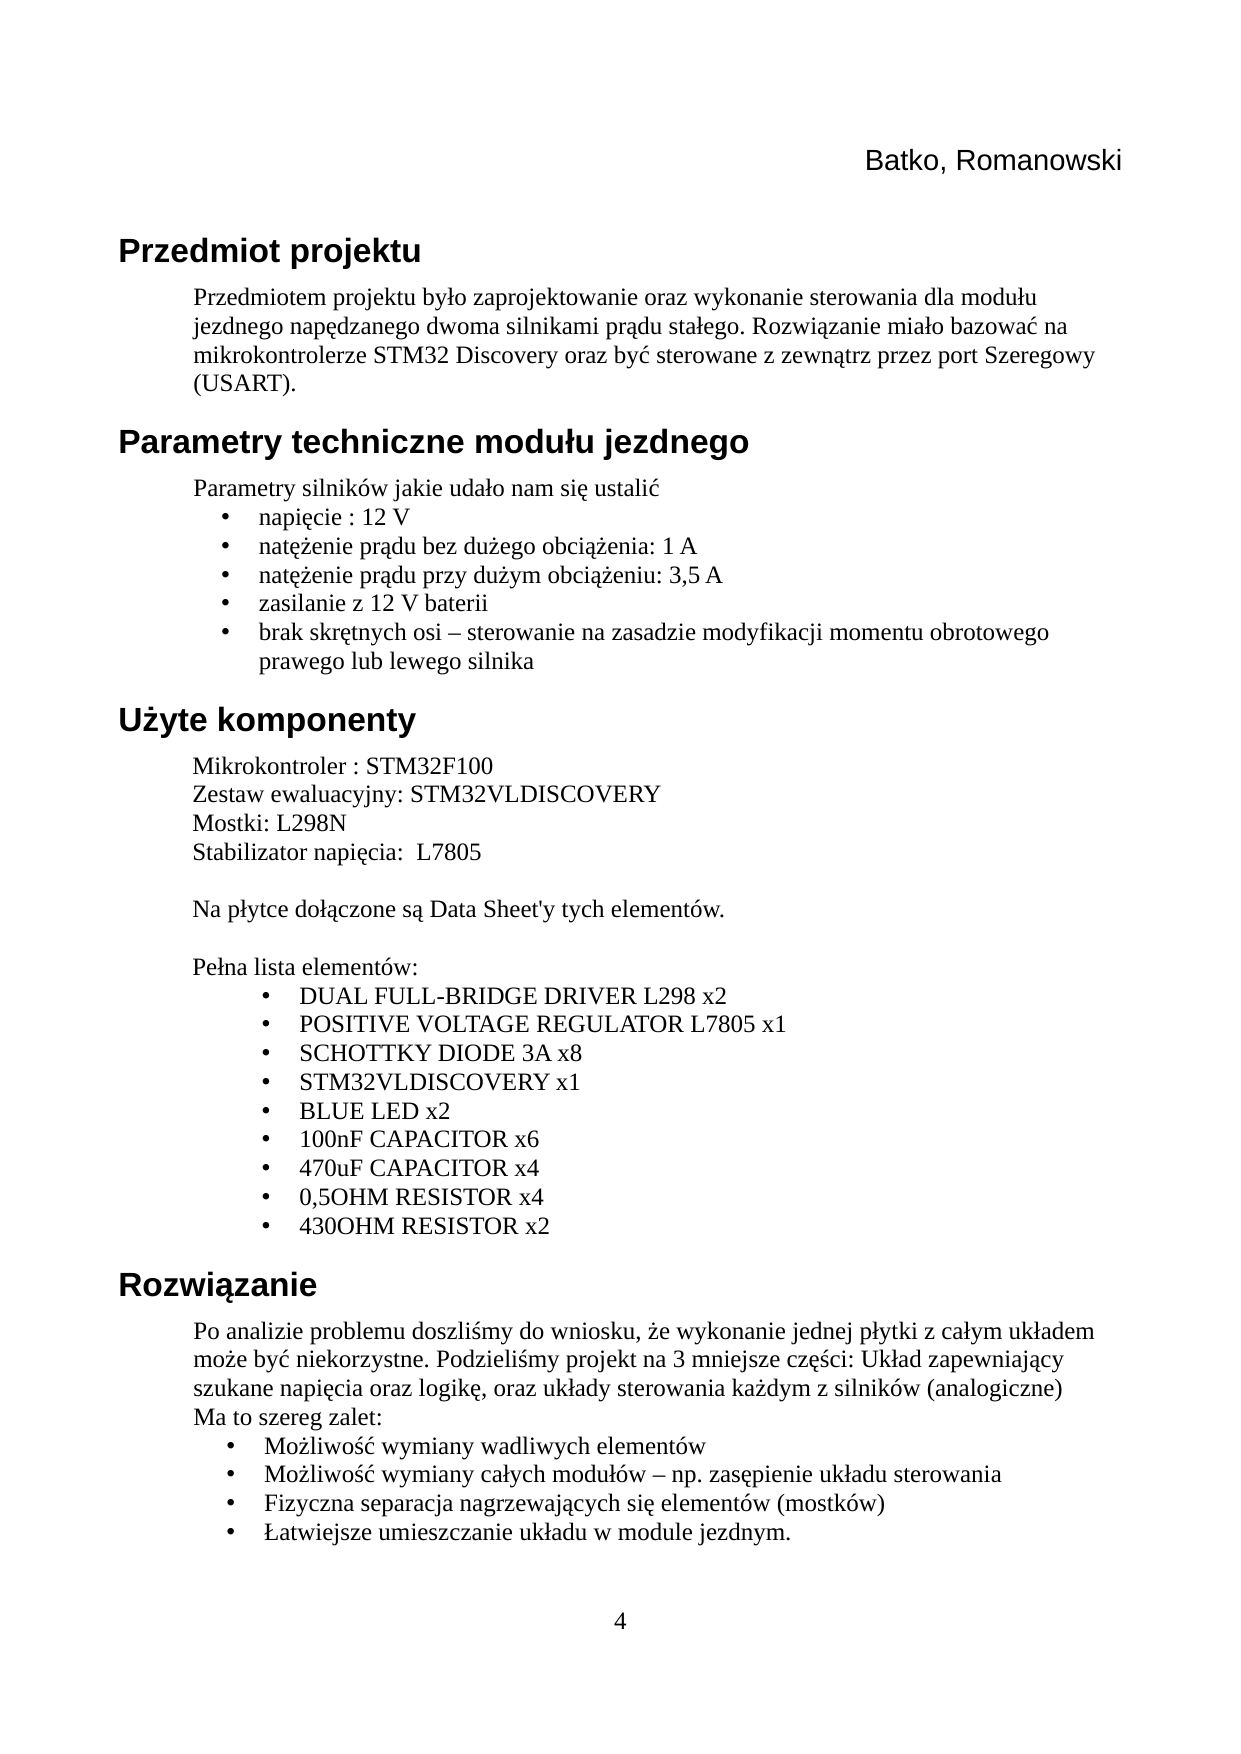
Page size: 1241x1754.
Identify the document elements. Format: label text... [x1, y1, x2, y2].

list Możliwość wymiany całych modułów – np. zasępienie układu sterowania [226, 1459, 1122, 1488]
text Pełna lista elementów: [118, 952, 1122, 981]
list natężenie prądu przy dużym obciążeniu: 3,5 A [221, 560, 1122, 588]
subtitle Przedmiot projektu [118, 231, 1122, 270]
list Fizyczna separacja nagrzewających się elementów (mostków) [226, 1488, 1122, 1517]
text Na płytce dołączone są Data Sheet'y tych elementów. [118, 894, 1122, 923]
text Mikrokontroler : STM32F100 [118, 751, 1122, 779]
text Stabilizator napięcia: L7805 [118, 837, 1122, 866]
list BLUE LED x2 [262, 1096, 1122, 1124]
list POSITIVE VOLTAGE REGULATOR L7805 x1 [262, 1009, 1122, 1038]
list Po analizie problemu doszliśmy do wniosku, że wykonanie jednej płytki z całym układem może być niekorzystne. Podzieliśmy projekt na 3 mniejsze części: Układ zapewniający szukane napięcia oraz logikę, oraz układy sterowania każdym z silników (analogiczne) [156, 1316, 1122, 1402]
list STM32VLDISCOVERY x1 [262, 1067, 1122, 1096]
list Przedmiotem projektu było zaprojektowanie oraz wykonanie sterowania dla modułu jezdnego napędzanego dwoma silnikami prądu stałego. Rozwiązanie miało bazować na mikrokontrolerze STM32 Discovery oraz być sterowane z zewnątrz przez port Szeregowy (USART). [156, 282, 1122, 397]
subtitle Rozwiązanie [118, 1264, 1122, 1303]
list natężenie prądu bez dużego obciążenia: 1 A [221, 531, 1122, 560]
list Możliwość wymiany wadliwych elementów [226, 1431, 1122, 1459]
list Łatwiejsze umieszczanie układu w module jezdnym. [226, 1517, 1122, 1546]
list brak skrętnych osi – sterowanie na zasadzie modyfikacji momentu obrotowego prawego lub lewego silnika [221, 617, 1122, 675]
list 430OHM RESISTOR x2 [262, 1211, 1122, 1239]
list 0,5OHM RESISTOR x4 [262, 1182, 1122, 1211]
list Ma to szereg zalet: [156, 1402, 1122, 1431]
list SCHOTTKY DIODE 3A x8 [262, 1038, 1122, 1067]
list 100nF CAPACITOR x6 [262, 1124, 1122, 1153]
list zasilanie z 12 V baterii [221, 588, 1122, 617]
list Parametry silników jakie udało nam się ustalić [156, 473, 1122, 502]
text Mostki: L298N [118, 808, 1122, 837]
text Zestaw ewaluacyjny: STM32VLDISCOVERY [118, 779, 1122, 808]
list napięcie : 12 V [221, 502, 1122, 531]
list 470uF CAPACITOR x4 [262, 1153, 1122, 1182]
subtitle Parametry techniczne modułu jezdnego [118, 422, 1122, 461]
subtitle Użyte komponenty [118, 700, 1122, 738]
list DUAL FULL-BRIDGE DRIVER L298 x2 [262, 981, 1122, 1009]
